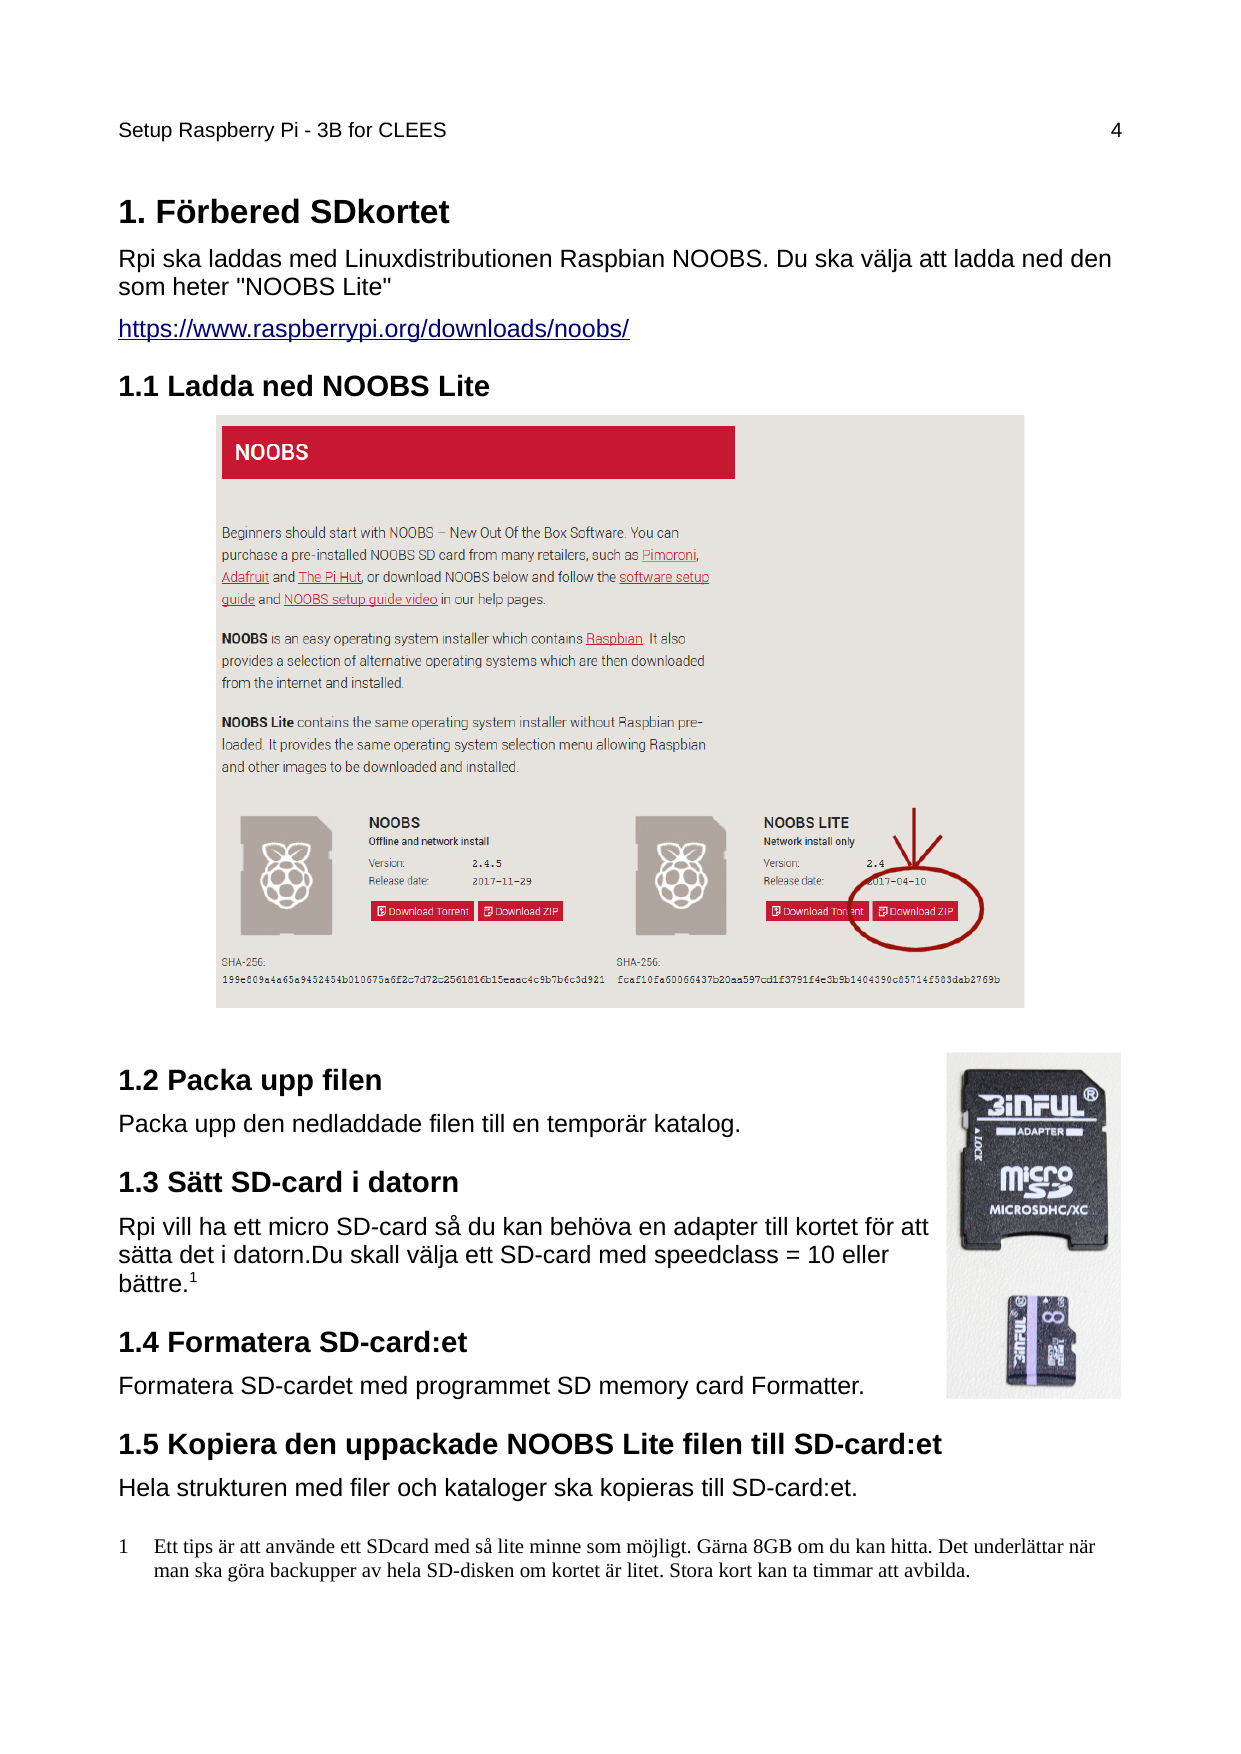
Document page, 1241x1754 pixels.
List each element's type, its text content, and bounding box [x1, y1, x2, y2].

subtitle 1.5 Kopiera den uppackade NOOBS Lite filen till SD-card:et [118, 1427, 1122, 1461]
subtitle 1.4 Formatera SD-card:et [118, 1325, 946, 1359]
subtitle 1.1 Ladda ned NOOBS Lite [118, 369, 1122, 403]
picture [946, 1052, 1122, 1399]
picture [216, 415, 1025, 1008]
subtitle Formatera SD-cardet med programmet SD memory card Formatter. [118, 1371, 1122, 1400]
text Rpi ska laddas med Linuxdistributionen Raspbian NOOBS. Du ska välja att ladda ned den som heter "NOOBS Lite" [118, 243, 1122, 301]
text Packa upp den nedladdade filen till en temporär katalog. [118, 1109, 946, 1138]
text Hela strukturen med filer och kataloger ska kopieras till SD-card:et. [118, 1473, 1122, 1502]
text Ett tips är att använde ett SDcard med så lite minne som möjligt. Gärna 8GB om du kan hitta. Det underlättar när man ska göra backupper av hela SD-disken om kortet är litet. Stora kort kan ta timmar att avbilda. [118, 1534, 1122, 1582]
subtitle 1. Förbered SDkortet [118, 192, 1122, 231]
text Rpi vill ha ett micro SD-card så du kan behöva en adapter till kortet för att sätta det i datorn.Du skall välja ett SD-card med speedclass = 10 eller bättre. [118, 1212, 946, 1298]
text https://www.raspberrypi.org/downloads/noobs/ [118, 313, 1122, 342]
subtitle 1.2 Packa upp filen [118, 1063, 946, 1097]
subtitle 1.3 Sätt SD-card i datorn [118, 1165, 946, 1199]
